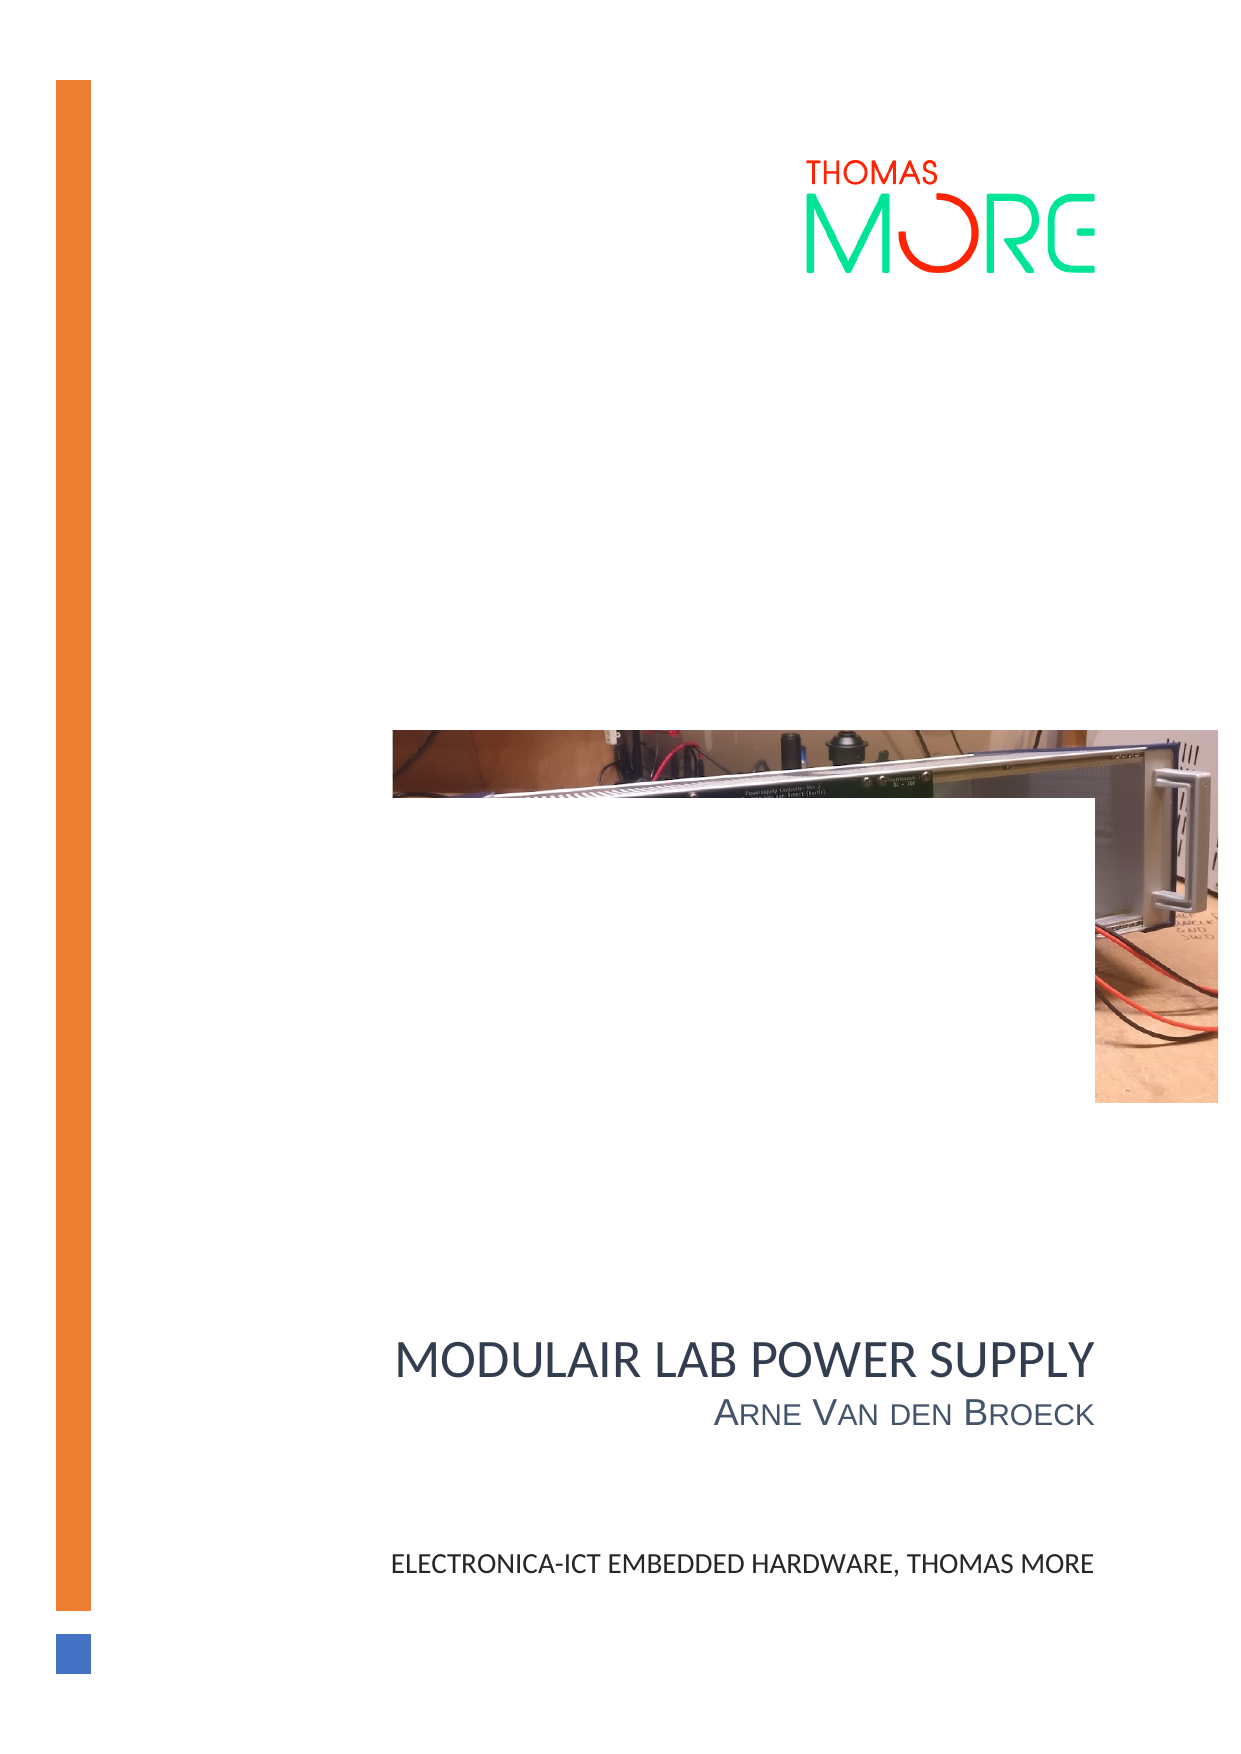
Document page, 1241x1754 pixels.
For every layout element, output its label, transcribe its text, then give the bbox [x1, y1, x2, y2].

text Modulair LAB power supply [186, 1324, 1095, 1391]
text ElectronicA-ICT embedded Hardware, THomas More [186, 1545, 1095, 1580]
text Arne Van den Broeck [186, 1391, 1095, 1434]
